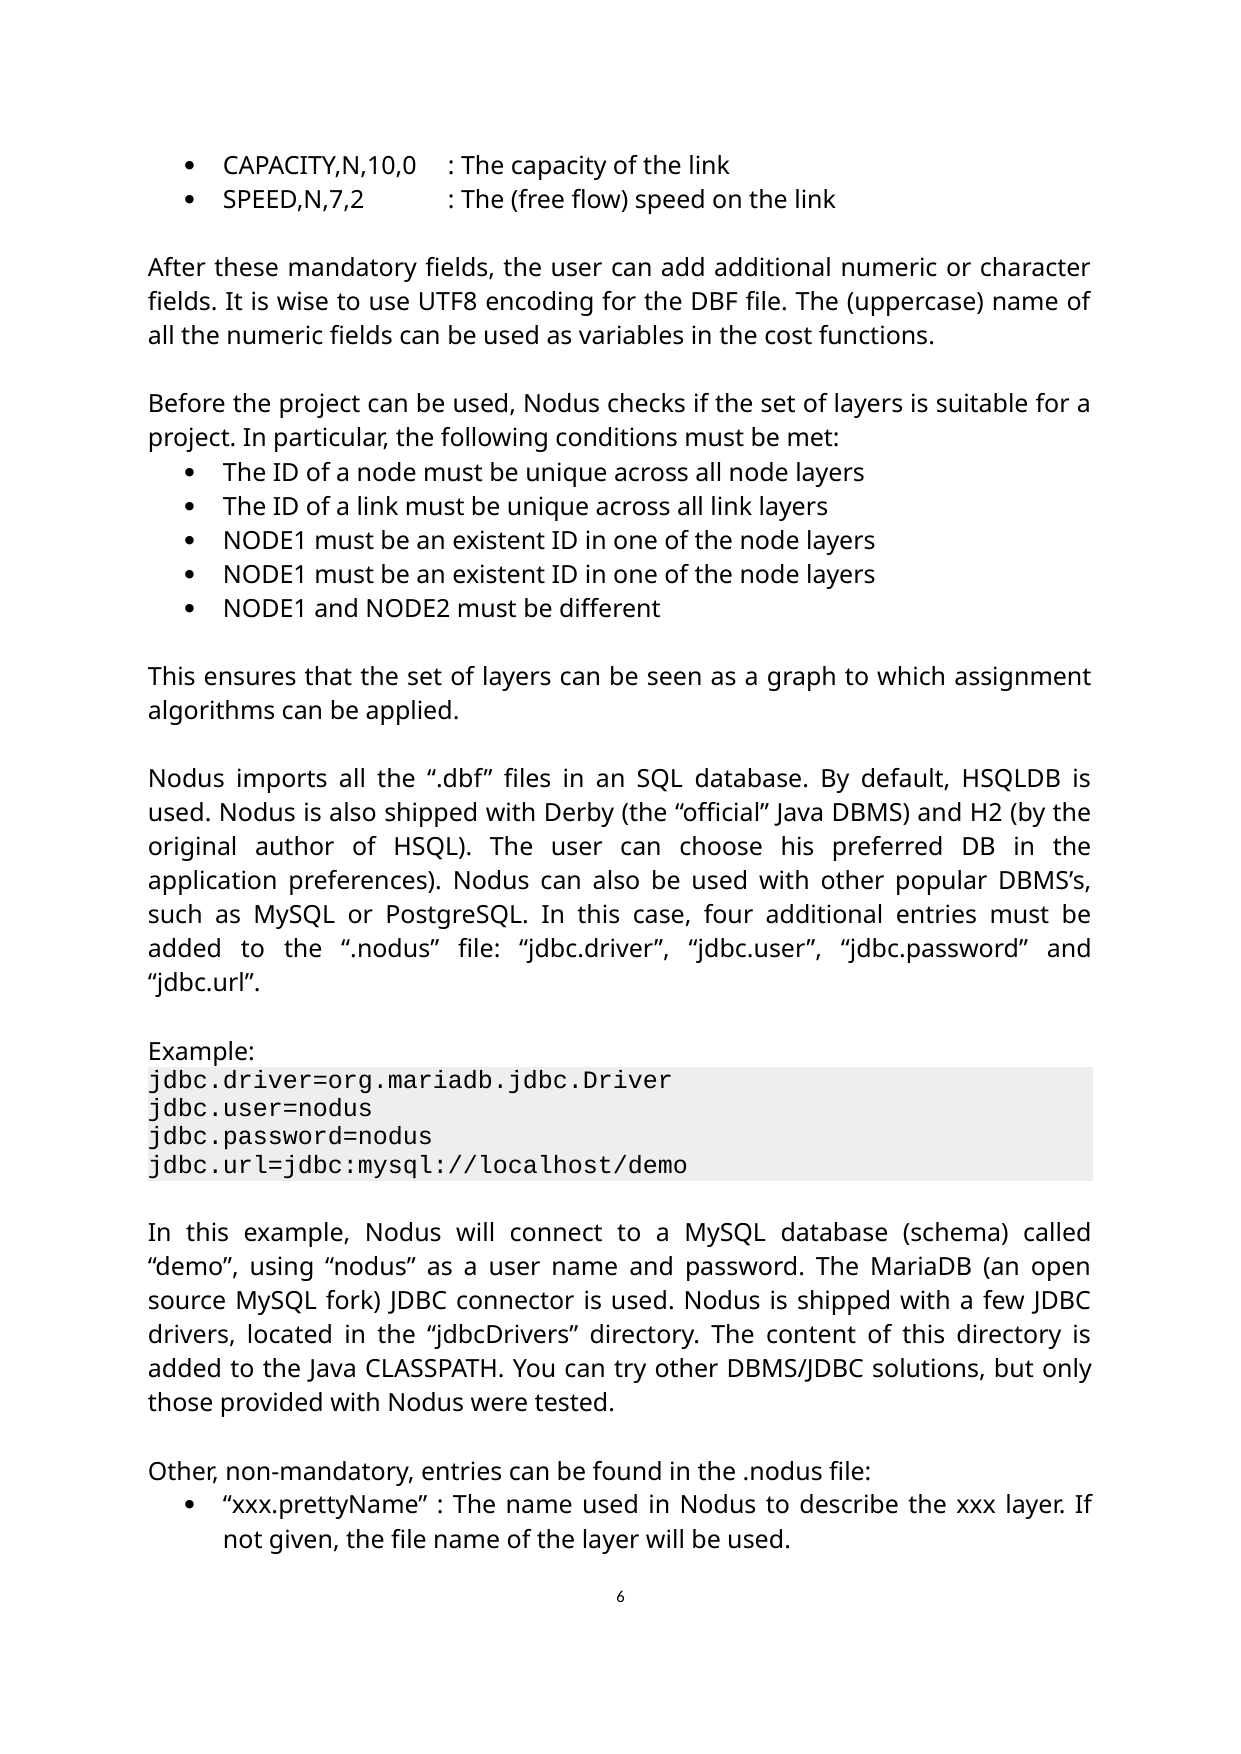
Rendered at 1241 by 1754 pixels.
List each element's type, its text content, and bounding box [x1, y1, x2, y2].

text Before the project can be used, Nodus checks if the set of layers is suitable for a project. In particular, the following conditions must be met: [148, 386, 1093, 454]
text This ensures that the set of layers can be seen as a graph to which assignment algorithms can be applied. [148, 658, 1093, 727]
text jdbc.url=jdbc:mysql://localhost/demo [148, 1152, 1093, 1181]
text Other, non-mandatory, entries can be found in the .nodus file: [148, 1453, 1093, 1487]
list The ID of a node must be unique across all node layers [185, 454, 1093, 488]
list The ID of a link must be unique across all link layers [185, 488, 1093, 522]
text jdbc.user=nodus [148, 1096, 1093, 1124]
text jdbc.password=nodus [148, 1124, 1093, 1152]
list “xxx.prettyName” : The name used in Nodus to describe the xxx layer. If not given, the file name of the layer will be used. [185, 1487, 1093, 1555]
text In this example, Nodus will connect to a MySQL database (schema) called “demo”, using “nodus” as a user name and password. The MariaDB (an open source MySQL fork) JDBC connector is used. Nodus is shipped with a few JDBC drivers, located in the “jdbcDrivers” directory. The content of this directory is added to the Java CLASSPATH. You can try other DBMS/JDBC solutions, but only those provided with Nodus were tested. [148, 1215, 1093, 1419]
list SPEED,N,7,2 : The (free flow) speed on the link [185, 182, 1093, 216]
list CAPACITY,N,10,0 : The capacity of the link [185, 148, 1093, 182]
text jdbc.driver=org.mariadb.jdbc.Driver [148, 1067, 1093, 1096]
list NODE1 and NODE2 must be different [185, 590, 1093, 624]
text Nodus imports all the “.dbf” files in an SQL database. By default, HSQLDB is used. Nodus is also shipped with Derby (the “official” Java DBMS) and H2 (by the original author of HSQL). The user can choose his preferred DB in the application preferences). Nodus can also be used with other popular DBMS’s, such as MySQL or PostgreSQL. In this case, four additional entries must be added to the “.nodus” file: “jdbc.driver”, “jdbc.user”, “jdbc.password” and “jdbc.url”. [148, 761, 1093, 999]
list NODE1 must be an existent ID in one of the node layers [185, 522, 1093, 556]
list NODE1 must be an existent ID in one of the node layers [185, 556, 1093, 590]
text After these mandatory fields, the user can add additional numeric or character fields. It is wise to use UTF8 encoding for the DBF file. The (uppercase) name of all the numeric fields can be used as variables in the cost functions. [148, 250, 1093, 352]
text Example: [148, 1033, 1093, 1067]
